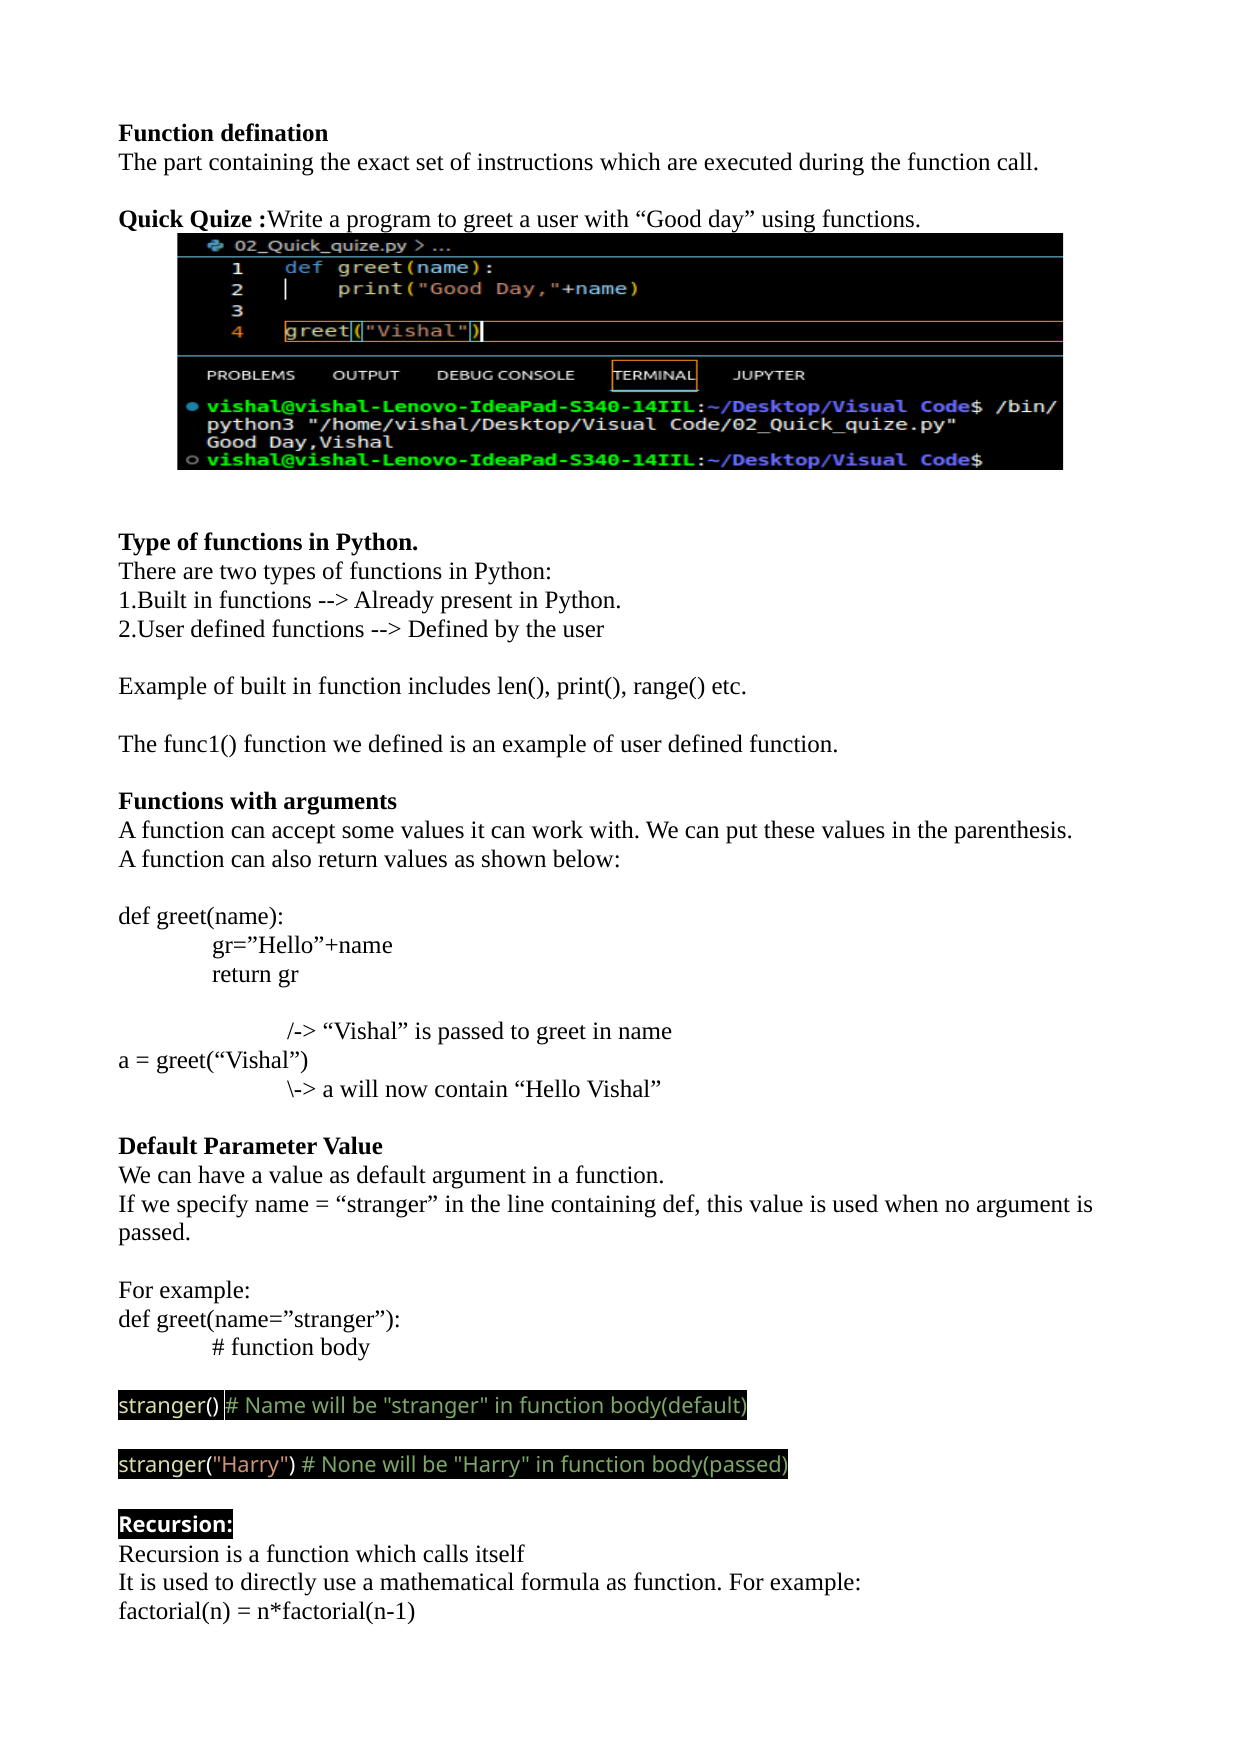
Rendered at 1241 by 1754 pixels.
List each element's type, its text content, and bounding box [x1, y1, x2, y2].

text Recursion: [118, 1509, 1122, 1539]
text It is used to directly use a mathematical formula as function. For example: [118, 1567, 1122, 1596]
text def greet(name): [118, 901, 1122, 930]
text For example: [118, 1275, 1122, 1304]
text return gr [118, 959, 1122, 987]
text Type of functions in Python. [118, 527, 1122, 556]
text a = greet(“Vishal”) [118, 1045, 1122, 1074]
text A function can accept some values it can work with. We can put these values in the parenthesis. [118, 815, 1122, 844]
text 2.User defined functions --> Defined by the user [118, 614, 1122, 642]
text There are two types of functions in Python: [118, 556, 1122, 585]
text stranger("Harry") # None will be "Harry" in function body(passed) [118, 1449, 1122, 1479]
text /-> “Vishal” is passed to greet in name [118, 1016, 1122, 1045]
text factorial(n) = n*factorial(n-1) [118, 1596, 1122, 1625]
text Quick Quize :Write a program to greet a user with “Good day” using functions. [118, 204, 1122, 233]
text If we specify name = “stranger” in the line containing def, this value is used when no argument is passed. [118, 1189, 1122, 1246]
text \-> a will now contain “Hello Vishal” [118, 1074, 1122, 1102]
text Functions with arguments [118, 786, 1122, 815]
text The func1() function we defined is an example of user defined function. [118, 729, 1122, 757]
text Default Parameter Value [118, 1131, 1122, 1160]
text A function can also return values as shown below: [118, 844, 1122, 872]
text We can have a value as default argument in a function. [118, 1160, 1122, 1189]
text Function defination [118, 118, 1122, 147]
picture [177, 233, 1064, 470]
text 1.Built in functions --> Already present in Python. [118, 585, 1122, 614]
text def greet(name=”stranger”): [118, 1304, 1122, 1332]
text # function body [118, 1332, 1122, 1361]
text gr=”Hello”+name [118, 930, 1122, 959]
text Recursion is a function which calls itself [118, 1539, 1122, 1567]
text stranger() # Name will be "stranger" in function body(default) [118, 1390, 1122, 1420]
text The part containing the exact set of instructions which are executed during the function call. [118, 147, 1122, 176]
text Example of built in function includes len(), print(), range() etc. [118, 671, 1122, 700]
